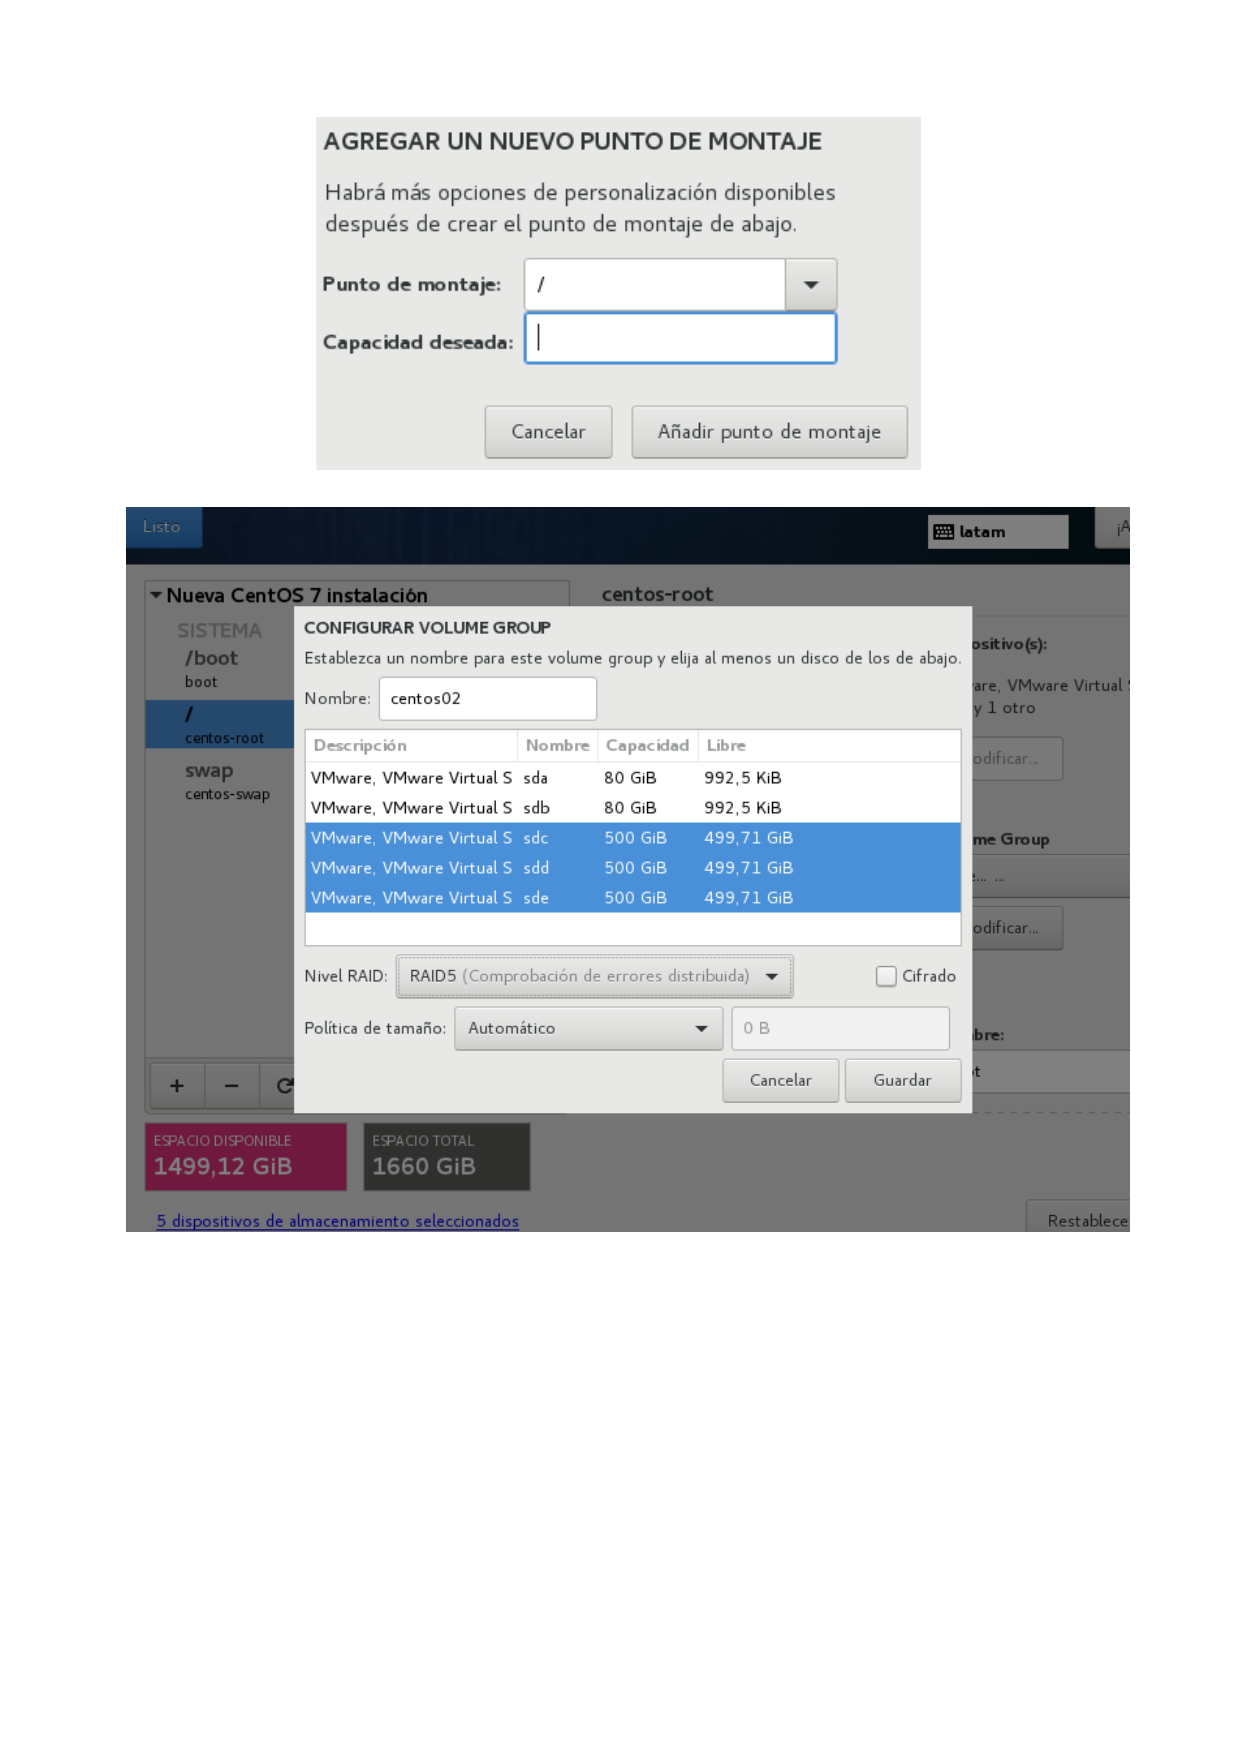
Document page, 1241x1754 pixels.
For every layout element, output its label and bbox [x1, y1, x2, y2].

picture [316, 117, 921, 470]
picture [126, 507, 1130, 1232]
